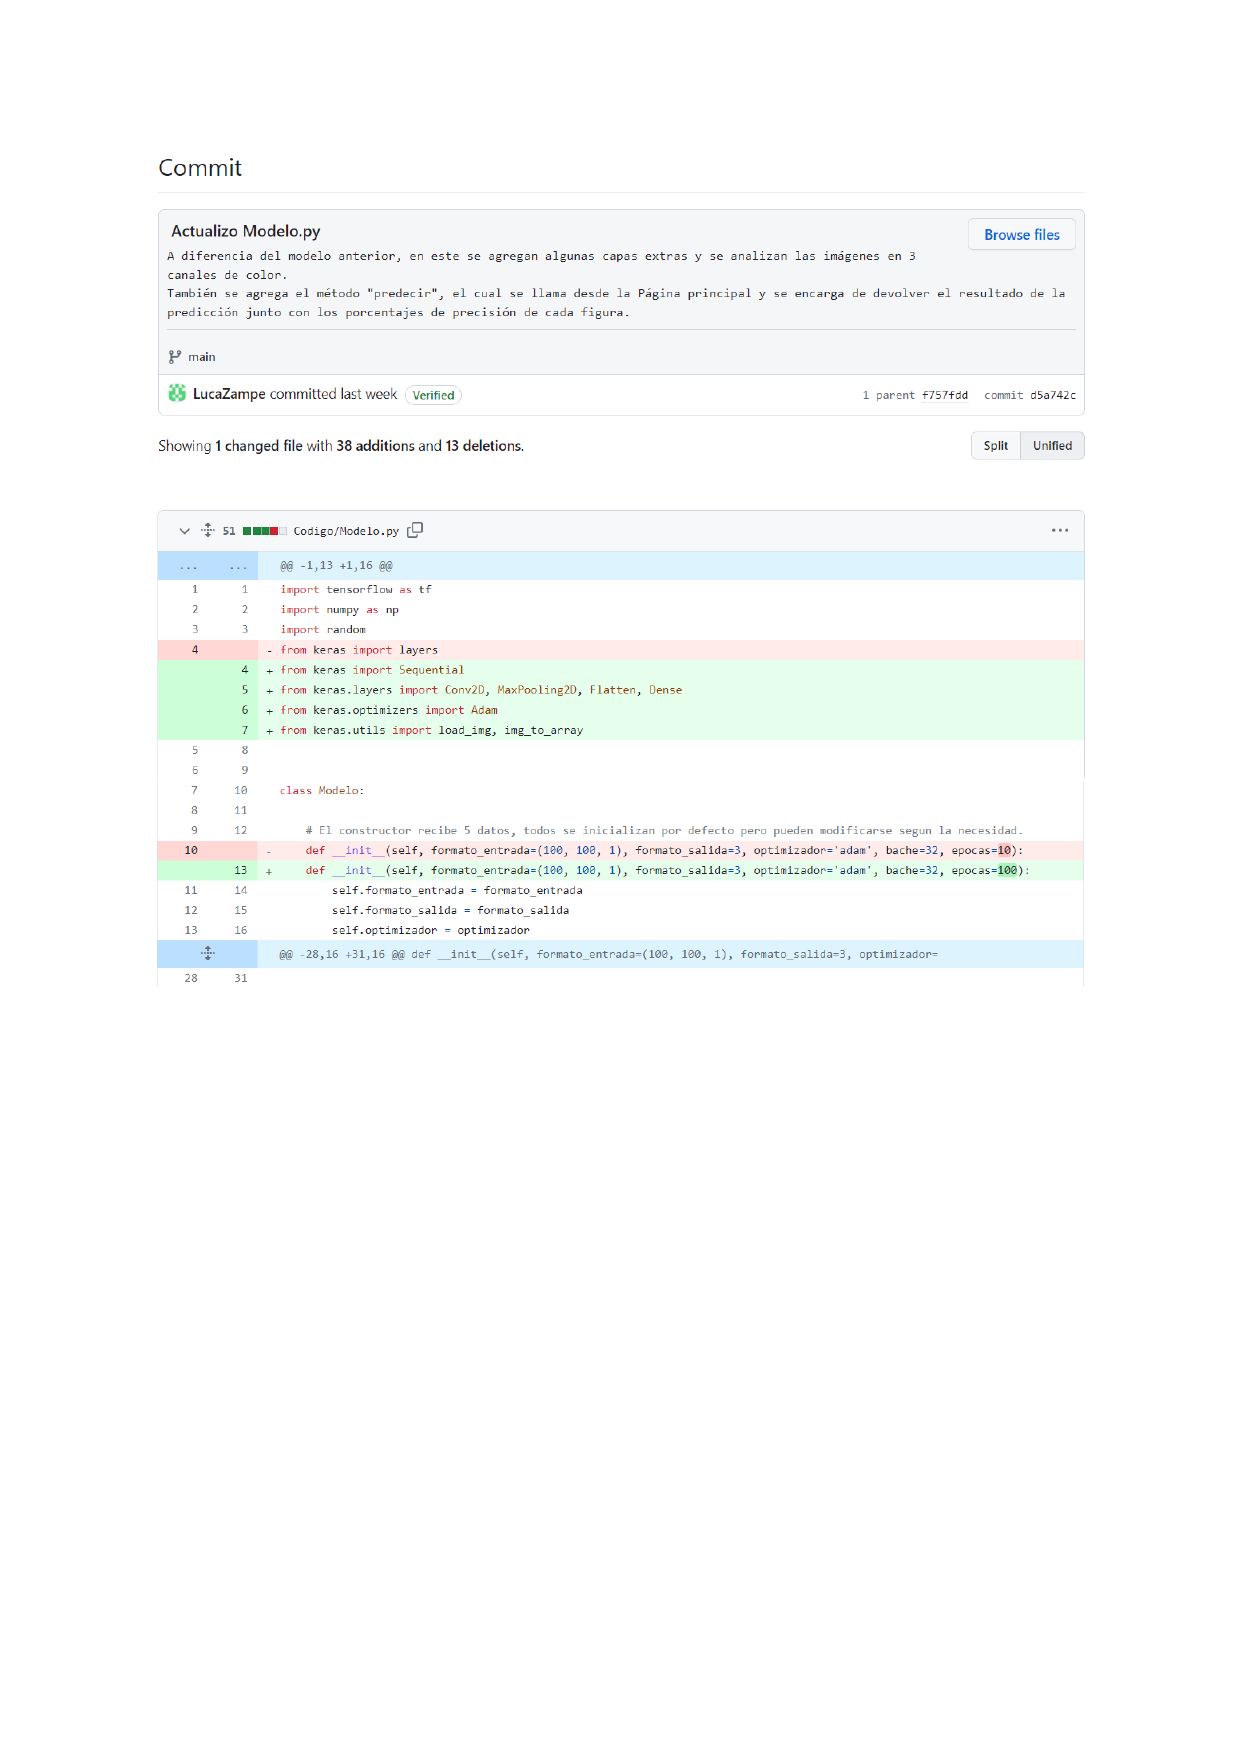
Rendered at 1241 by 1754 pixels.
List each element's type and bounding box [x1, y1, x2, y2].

picture [150, 503, 1091, 987]
picture [150, 150, 1091, 467]
